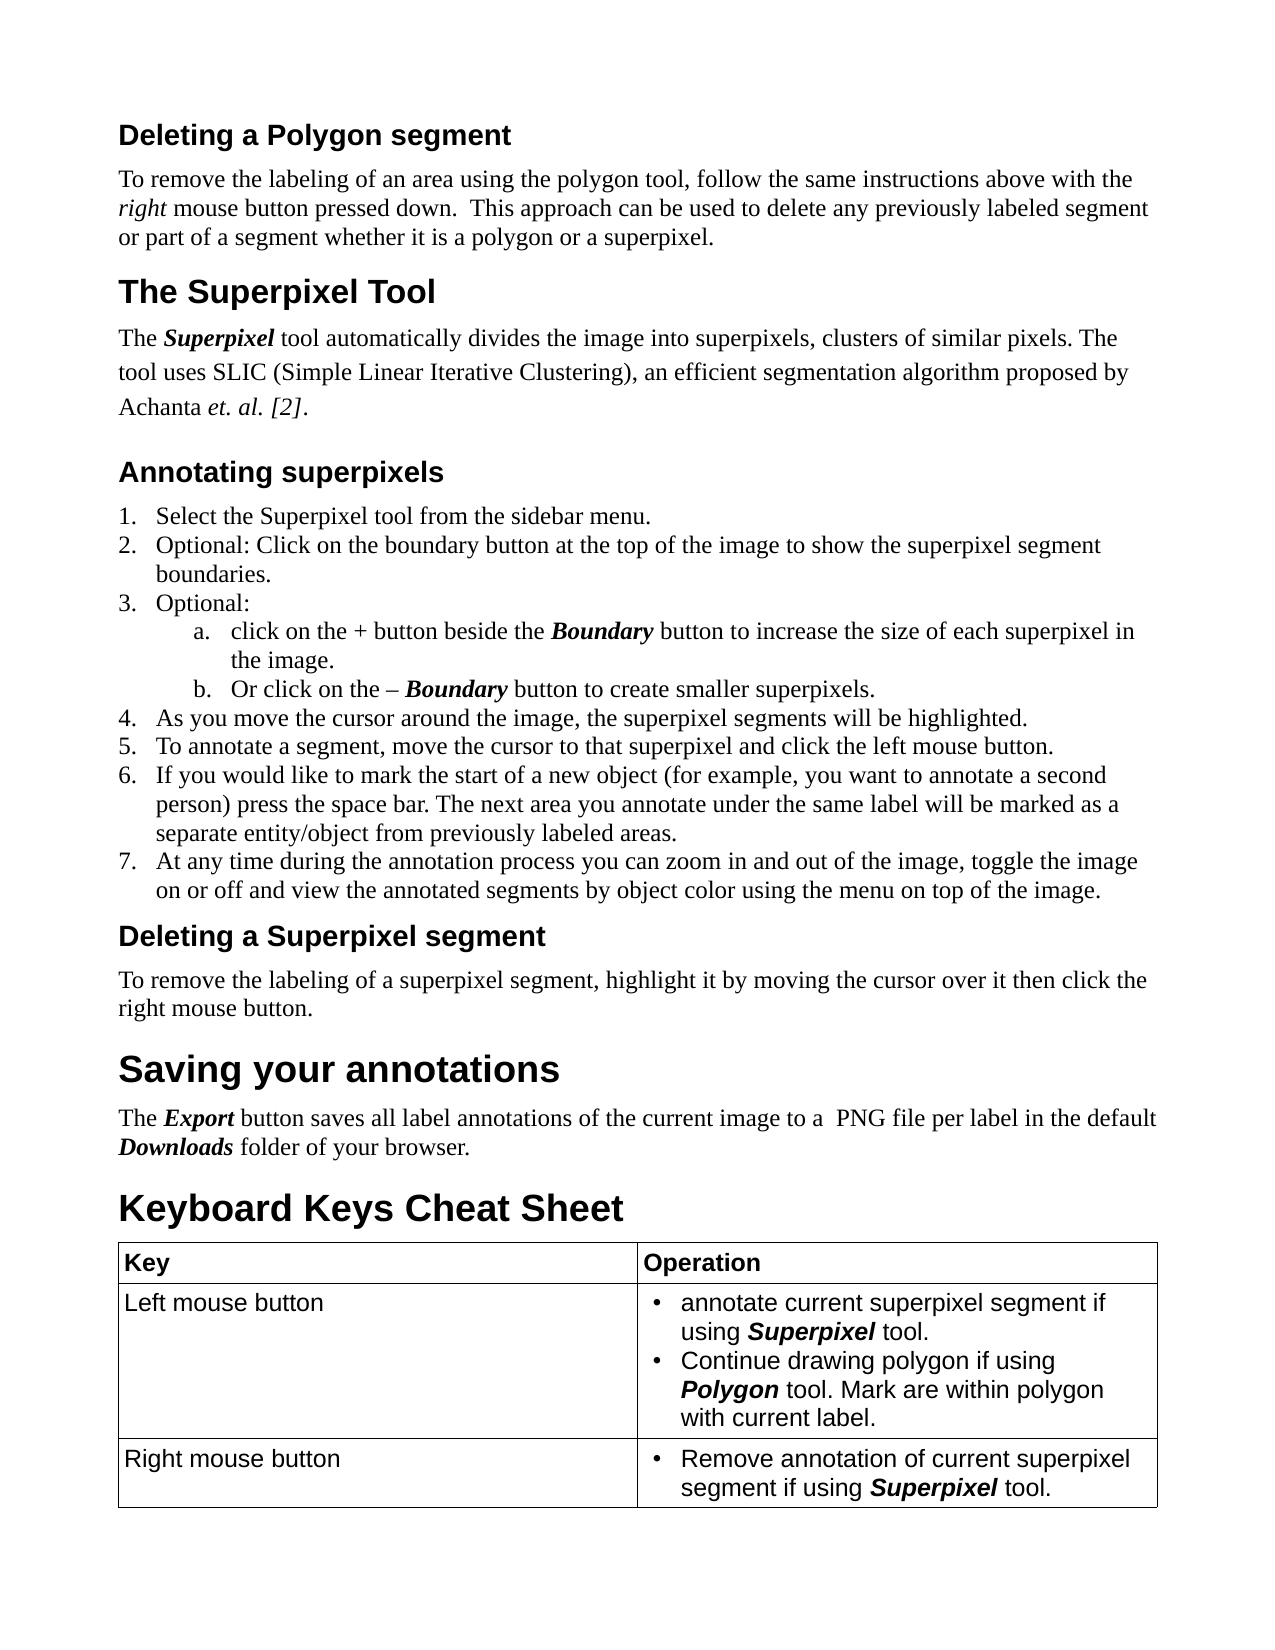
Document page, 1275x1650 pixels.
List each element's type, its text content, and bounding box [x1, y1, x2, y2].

list As you move the cursor around the image, the superpixel segments will be highlighted. [118, 703, 1157, 731]
list Optional: Click on the boundary button at the top of the image to show the superpixel segment boundaries. [118, 530, 1157, 588]
list To annotate a segment, move the cursor to that superpixel and click the left mouse button. [118, 731, 1157, 760]
list Optional: [118, 588, 1157, 616]
subtitle Saving your annotations [118, 1047, 1157, 1091]
table_cell Right mouse button [119, 1439, 637, 1507]
subtitle The Superpixel Tool [118, 271, 1157, 310]
list At any time during the annotation process you can zoom in and out of the image, toggle the image on or off and view the annotated segments by object color using the menu on top of the image. [118, 846, 1157, 904]
text To remove the labeling of a superpixel segment, highlight it by moving the cursor over it then click the right mouse button. [118, 965, 1157, 1022]
subtitle Deleting a Polygon segment [118, 118, 1157, 152]
list click on the + button beside the Boundary button to increase the size of each superpixel in the image. [193, 616, 1157, 674]
subtitle Deleting a Superpixel segment [118, 918, 1157, 952]
table_header Key [119, 1243, 637, 1282]
text The Export button saves all label annotations of the current image to a PNG file per label in the default Downloads folder of your browser. [118, 1103, 1157, 1161]
subtitle Annotating superpixels [118, 455, 1157, 489]
list Select the Superpixel tool from the sidebar menu. [118, 501, 1157, 530]
table_cell Left mouse button [119, 1284, 637, 1438]
text To remove the labeling of an area using the polygon tool, follow the same instructions above with the right mouse button pressed down. This approach can be used to delete any previously labeled segment or part of a segment whether it is a polygon or a superpixel. [118, 164, 1157, 251]
list Or click on the – Boundary button to create smaller superpixels. [193, 674, 1157, 703]
subtitle Keyboard Keys Cheat Sheet [118, 1186, 1157, 1229]
list If you would like to mark the start of a new object (for example, you want to annotate a second person) press the space bar. The next area you annotate under the same label will be marked as a separate entity/object from previously labeled areas. [118, 760, 1157, 846]
text The Superpixel tool automatically divides the image into superpixels, clusters of similar pixels. The tool uses SLIC (Simple Linear Iterative Clustering), an efficient segmentation algorithm proposed by Achanta et. al. [2]. [118, 323, 1157, 420]
table_cell annotate current superpixel segment if using Superpixel tool. Continue drawing polygon if using Polygon tool. Mark are within polygon with current label. [638, 1284, 1157, 1438]
table_header Operation [638, 1243, 1157, 1282]
table_cell Remove annotation of current superpixel segment if using Superpixel tool. Continue drawing polygon if using Polygon tool. Remove label from area within polygon once polygon is closed. [638, 1439, 1157, 1507]
